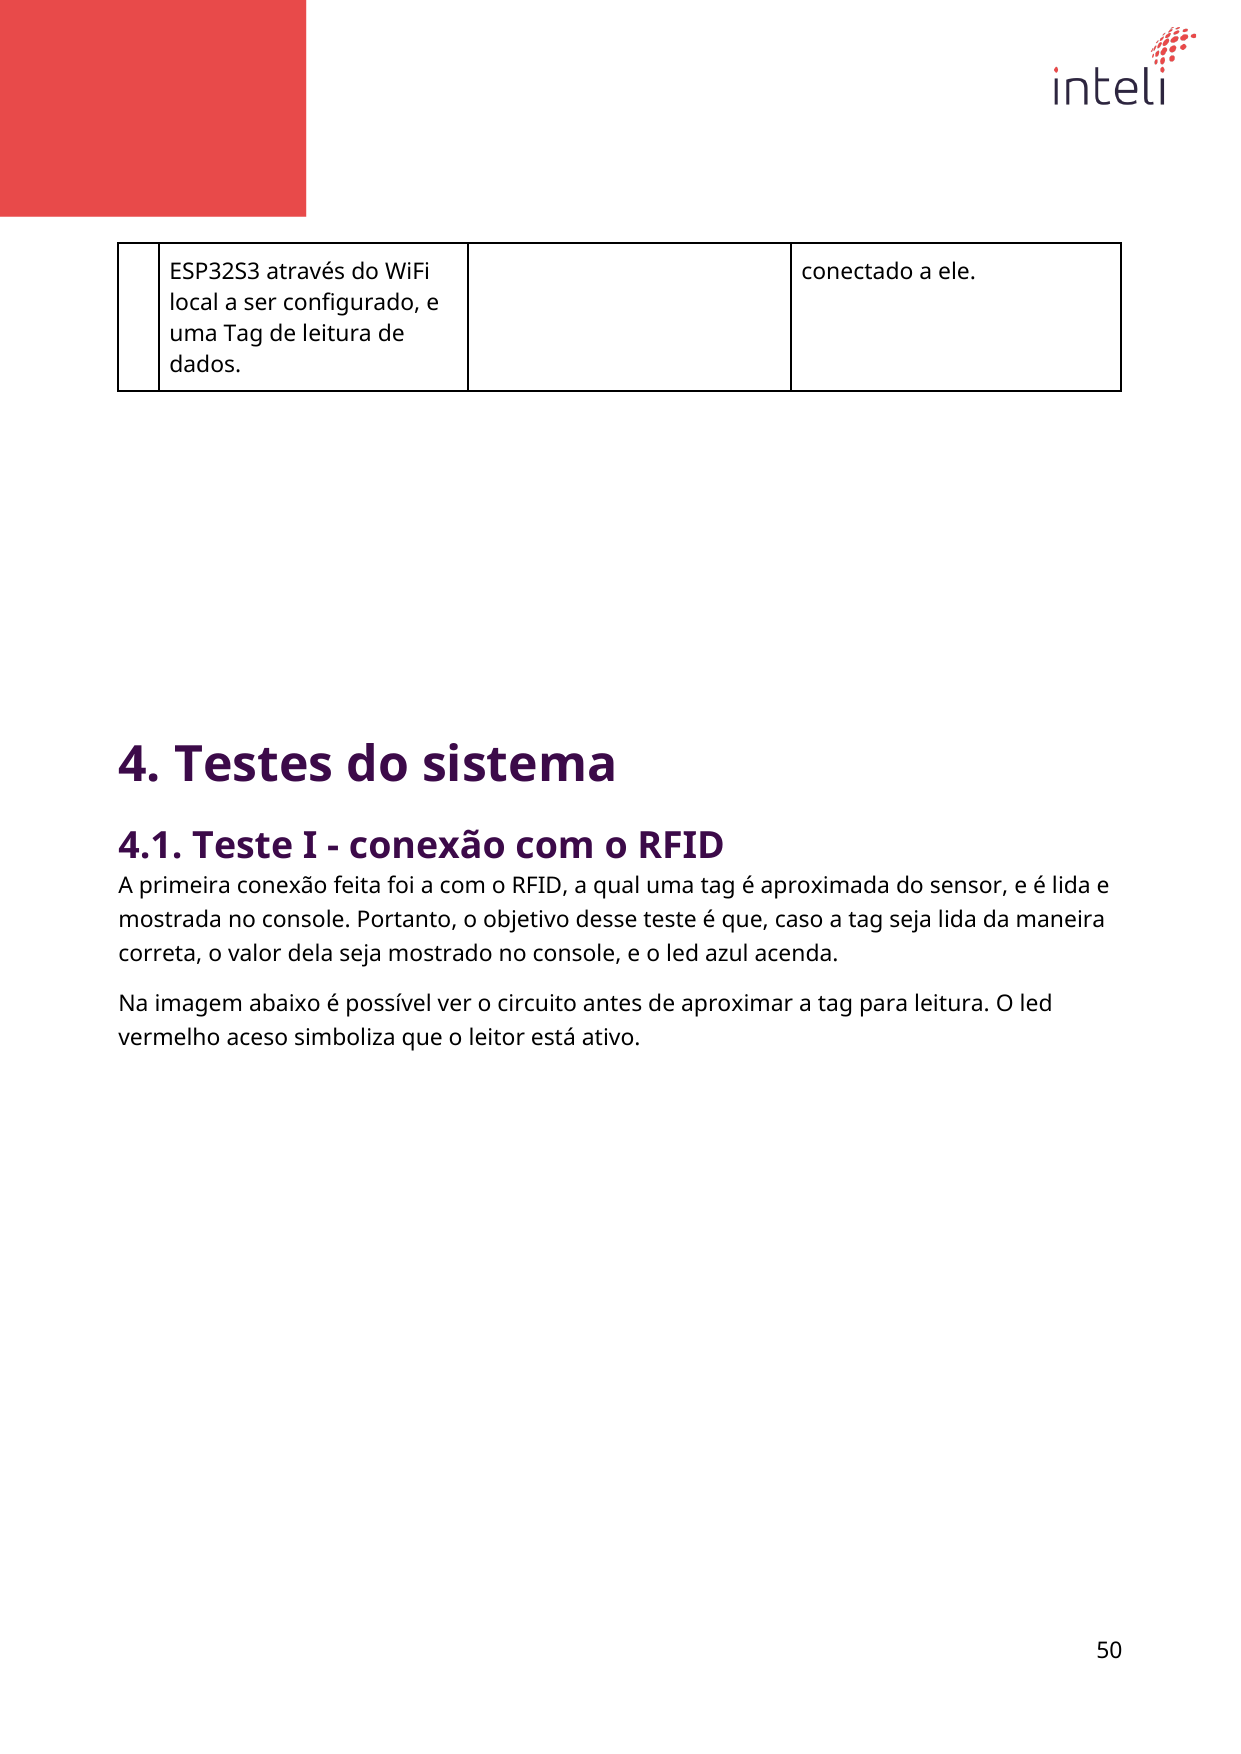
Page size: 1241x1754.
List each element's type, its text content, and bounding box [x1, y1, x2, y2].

picture [1054, 27, 1197, 105]
subtitle 4.1. Teste I - conexão com o RFID [118, 818, 1122, 869]
subtitle 4. Testes do sistema [118, 728, 1122, 796]
table_cell ESP32S3 através do WiFi local a ser configurado, e uma Tag de leitura de dados. [160, 244, 467, 390]
text A primeira conexão feita foi a com o RFID, a qual uma tag é aproximada do sensor, e é lida e mostrada no console. Portanto, o objetivo desse teste é que, caso a tag seja lida da maneira correta, o valor dela seja mostrado no console, e o led azul acenda. [118, 869, 1122, 968]
text Na imagem abaixo é possível ver o circuito antes de aproximar a tag para leitura. O led vermelho aceso simboliza que o leitor está ativo. [118, 987, 1122, 1052]
table_cell conectado a ele. [792, 244, 1120, 390]
picture [0, 0, 307, 217]
table_cell [469, 244, 790, 390]
table_cell [119, 244, 158, 390]
